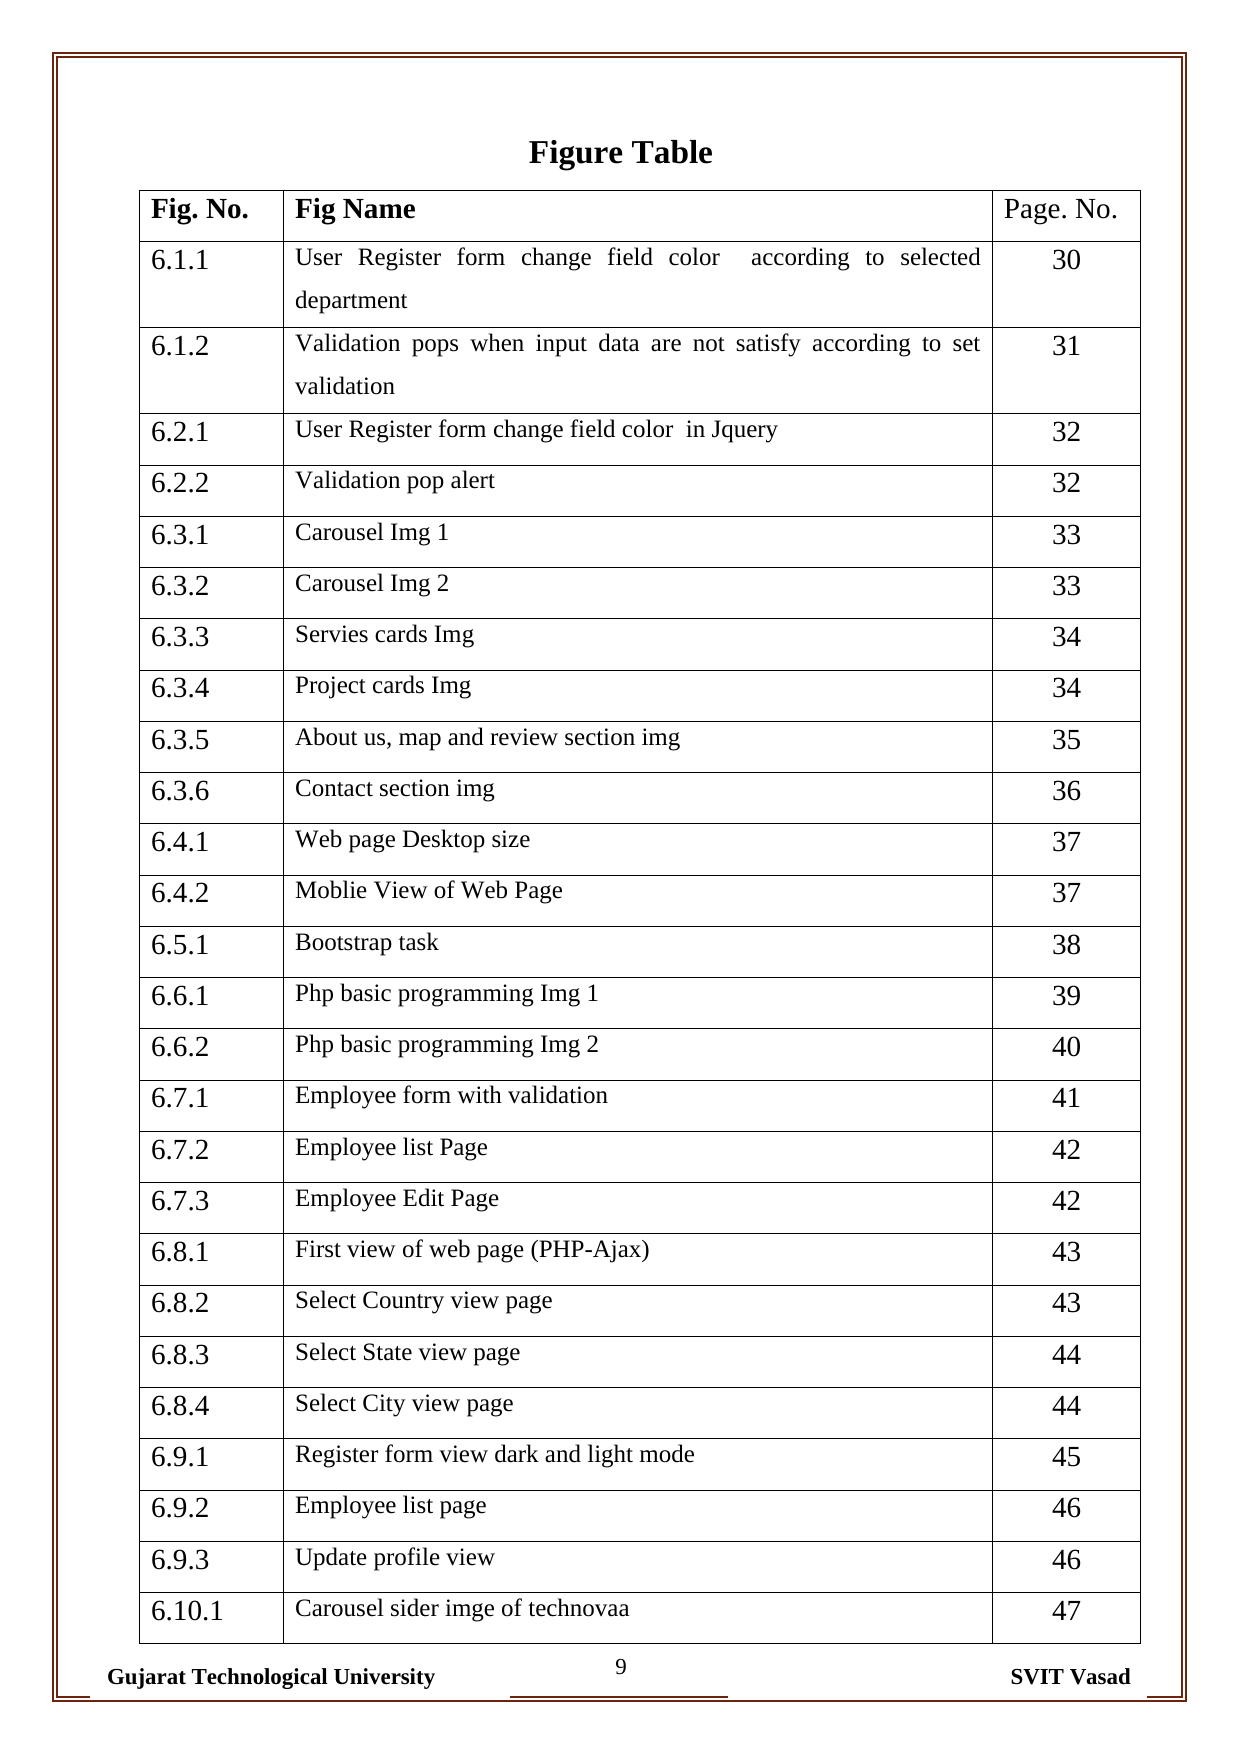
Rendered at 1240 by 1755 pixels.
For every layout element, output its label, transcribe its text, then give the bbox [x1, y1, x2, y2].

table_cell 6.8.2 [140, 1286, 283, 1336]
table_cell 6.4.2 [140, 876, 283, 926]
table_cell Select City view page [284, 1388, 992, 1438]
table_cell 6.7.1 [140, 1081, 283, 1131]
table_cell 6.7.3 [140, 1183, 283, 1233]
table_cell 6.3.6 [140, 773, 283, 823]
table_cell Select Country view page [284, 1286, 992, 1336]
table_cell About us, map and review section img [284, 722, 992, 772]
table_cell Project cards Img [284, 671, 992, 721]
table_cell 6.8.4 [140, 1388, 283, 1438]
table_header Page. No. [993, 191, 1140, 241]
table_cell 36 [993, 773, 1140, 823]
table_cell 32 [993, 414, 1140, 464]
table_cell 6.3.5 [140, 722, 283, 772]
table_cell 43 [993, 1234, 1140, 1284]
table_cell 6.3.4 [140, 671, 283, 721]
table_cell 37 [993, 876, 1140, 926]
table_cell 6.1.2 [140, 328, 283, 413]
table_cell 6.9.1 [140, 1439, 283, 1489]
table_cell Employee Edit Page [284, 1183, 992, 1233]
table_cell 30 [993, 242, 1140, 327]
table_cell Contact section img [284, 773, 992, 823]
table_cell 41 [993, 1081, 1140, 1131]
table_cell 32 [993, 466, 1140, 516]
table_cell 44 [993, 1337, 1140, 1387]
table_cell Validation pop alert [284, 466, 992, 516]
table_cell 34 [993, 671, 1140, 721]
table_cell 44 [993, 1388, 1140, 1438]
table_cell User Register form change field color according to selected department [284, 242, 992, 327]
table_cell 6.7.2 [140, 1132, 283, 1182]
table_cell 6.6.2 [140, 1029, 283, 1079]
table_cell Carousel Img 2 [284, 568, 992, 618]
table_cell 6.3.3 [140, 619, 283, 669]
table_cell 37 [993, 824, 1140, 874]
table_cell 6.6.1 [140, 978, 283, 1028]
table_header Fig. No. [140, 191, 283, 241]
table_header Fig Name [284, 191, 992, 241]
table_cell 46 [993, 1542, 1140, 1592]
text Figure Table [139, 132, 1102, 171]
table_cell 6.8.1 [140, 1234, 283, 1284]
table_cell 40 [993, 1029, 1140, 1079]
table_cell Carousel Img 1 [284, 517, 992, 567]
table_cell 42 [993, 1183, 1140, 1233]
table_cell Carousel sider imge of technovaa [284, 1593, 992, 1643]
table_cell 35 [993, 722, 1140, 772]
table_cell 43 [993, 1286, 1140, 1336]
table_cell 6.2.2 [140, 466, 283, 516]
table_cell Employee list page [284, 1491, 992, 1541]
table_cell Servies cards Img [284, 619, 992, 669]
table_cell 42 [993, 1132, 1140, 1182]
table_cell 33 [993, 568, 1140, 618]
table_cell Web page Desktop size [284, 824, 992, 874]
table_cell 38 [993, 927, 1140, 977]
table_cell 45 [993, 1439, 1140, 1489]
table_cell First view of web page (PHP-Ajax) [284, 1234, 992, 1284]
table_cell 6.1.1 [140, 242, 283, 327]
table_cell 6.2.1 [140, 414, 283, 464]
table_cell 34 [993, 619, 1140, 669]
table_cell Select State view page [284, 1337, 992, 1387]
table_cell Php basic programming Img 1 [284, 978, 992, 1028]
table_cell Employee list Page [284, 1132, 992, 1182]
table_cell 6.3.2 [140, 568, 283, 618]
table_cell 6.3.1 [140, 517, 283, 567]
table_cell Moblie View of Web Page [284, 876, 992, 926]
table_cell Php basic programming Img 2 [284, 1029, 992, 1079]
table_cell Bootstrap task [284, 927, 992, 977]
table_cell 6.8.3 [140, 1337, 283, 1387]
table_cell 6.10.1 [140, 1593, 283, 1643]
table_cell 6.9.2 [140, 1491, 283, 1541]
table_cell Update profile view [284, 1542, 992, 1592]
table_cell 33 [993, 517, 1140, 567]
table_cell 39 [993, 978, 1140, 1028]
table_cell 6.5.1 [140, 927, 283, 977]
table_cell Validation pops when input data are not satisfy according to set validation [284, 328, 992, 413]
table_cell 31 [993, 328, 1140, 413]
table_cell Employee form with validation [284, 1081, 992, 1131]
table_cell User Register form change field color in Jquery [284, 414, 992, 464]
table_cell 6.9.3 [140, 1542, 283, 1592]
table_cell 46 [993, 1491, 1140, 1541]
table_cell 47 [993, 1593, 1140, 1643]
table_cell 6.4.1 [140, 824, 283, 874]
table_cell Register form view dark and light mode [284, 1439, 992, 1489]
